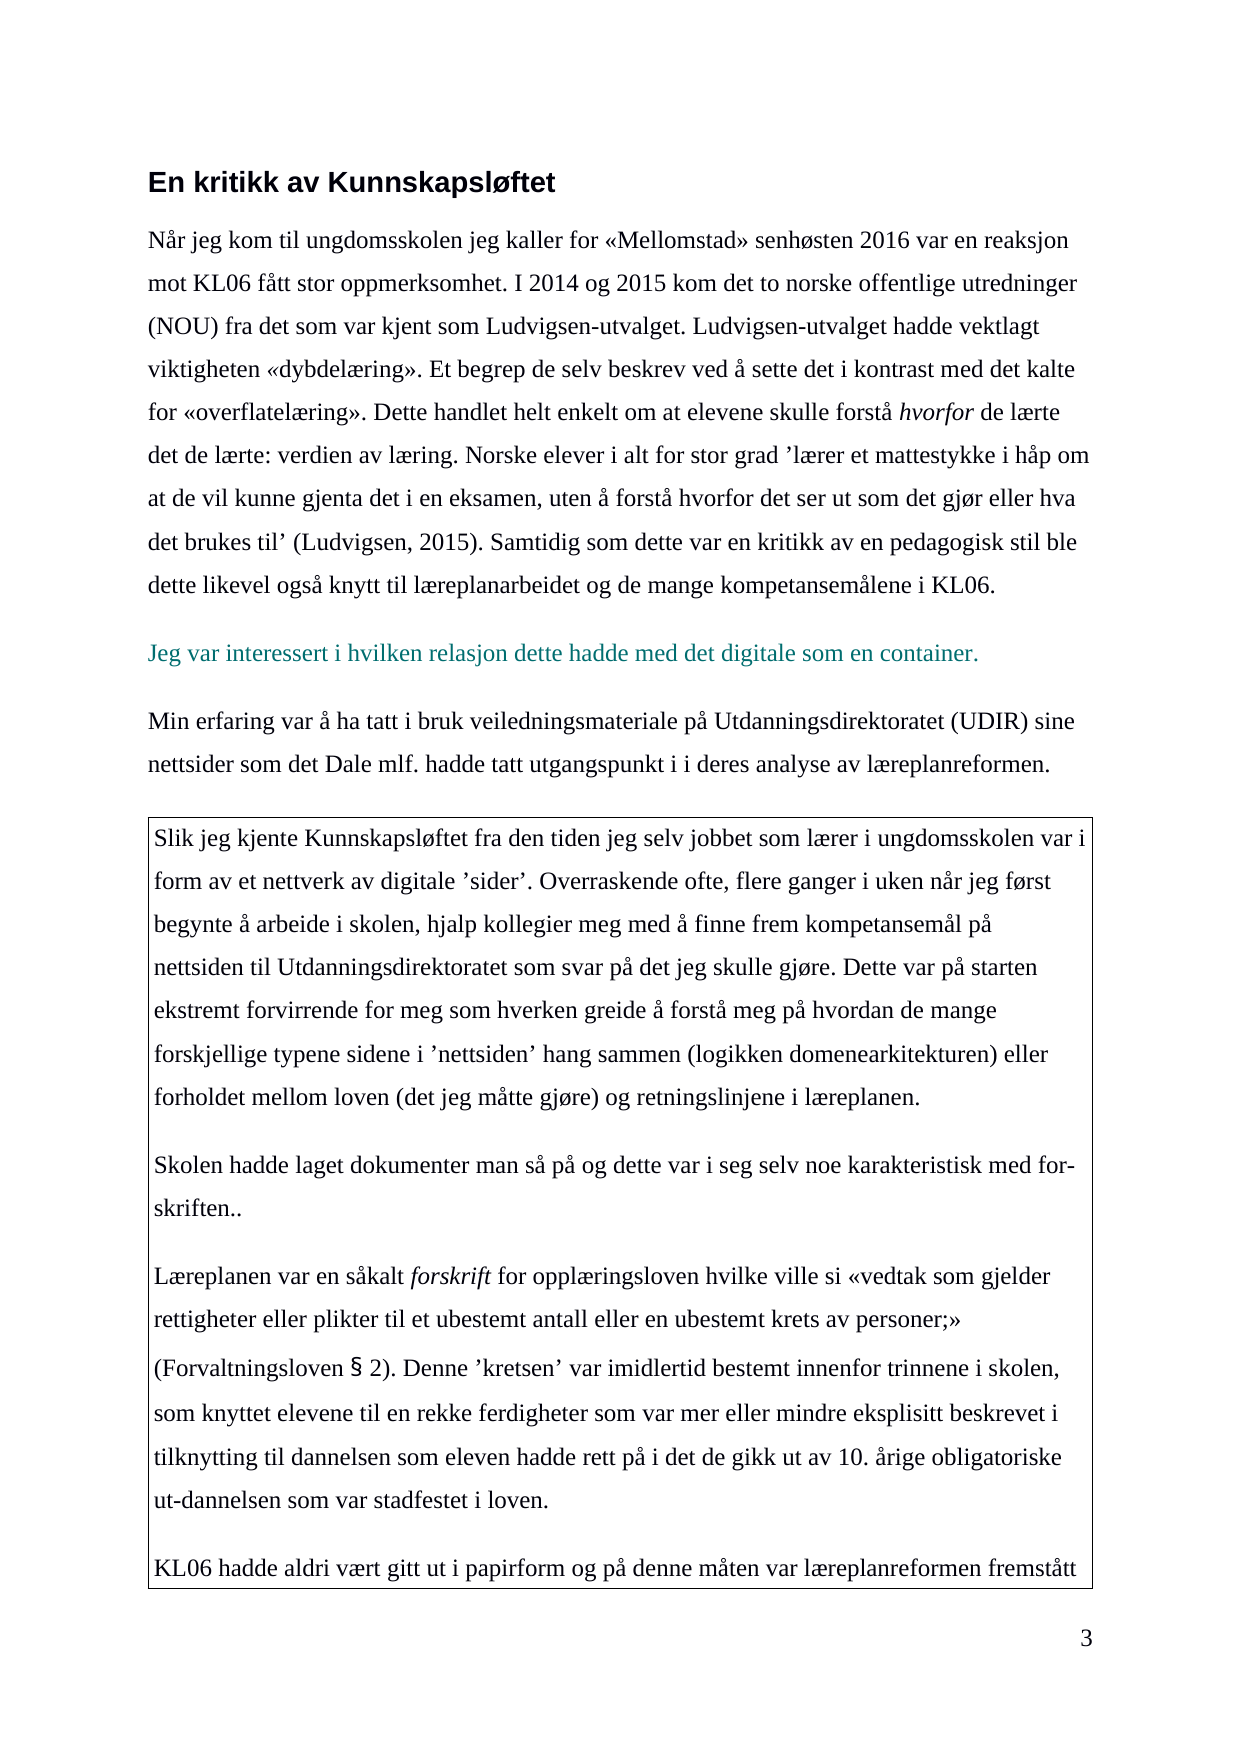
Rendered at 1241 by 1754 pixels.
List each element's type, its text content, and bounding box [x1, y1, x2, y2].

table_header Slik jeg kjente Kunnskapsløftet fra den tiden jeg selv jobbet som lærer i ungdomsskolen var i form av et nettverk av digitale ’sider’. Overraskende ofte, flere ganger i uken når jeg først begynte å arbeide i skolen, hjalp kollegier meg med å finne frem kompetansemål på nettsiden til Utdanningsdirektoratet som svar på det jeg skulle gjøre. Dette var på starten ekstremt forvirrende for meg som hverken greide å forstå meg på hvordan de mange forskjellige typene sidene i ’nettsiden’ hang sammen (logikken domenearkitekturen) eller forholdet mellom loven (det jeg måtte gjøre) og retningslinjene i læreplanen. Skolen hadde laget dokumenter man så på og dette var i seg selv noe karakteristisk med for-skriften.. Læreplanen var en såkalt forskrift for opplæringsloven hvilke ville si «vedtak som gjelder rettigheter eller plikter til et ubestemt antall eller en ubestemt krets av personer;» (Forvaltningsloven § 2). Denne ’kretsen’ var imidlertid bestemt innenfor trinnene i skolen, som knyttet elevene til en rekke ferdigheter som var mer eller mindre eksplisitt beskrevet i tilknytting til dannelsen som eleven hadde rett på i det de gikk ut av 10. årige obligatoriske ut-dannelsen som var stadfestet i loven. KL06 hadde aldri vært gitt ut i papirform og på denne måten var læreplanreformen fremstått [149, 818, 1092, 1587]
text Jeg var interessert i hvilken relasjon dette hadde med det digitale som en container. [148, 638, 1092, 667]
text Min erfaring var å ha tatt i bruk veiledningsmateriale på Utdanningsdirektoratet (UDIR) sine nettsider som det Dale mlf. hadde tatt utgangspunkt i i deres analyse av læreplanreformen. [148, 706, 1092, 778]
text Når jeg kom til ungdomsskolen jeg kaller for «Mellomstad» senhøsten 2016 var en reaksjon mot KL06 fått stor oppmerksomhet. I 2014 og 2015 kom det to norske offentlige utredninger (NOU) fra det som var kjent som Ludvigsen-utvalget. Ludvigsen-utvalget hadde vektlagt viktigheten «dybdelæring». Et begrep de selv beskrev ved å sette det i kontrast med det kalte for «overflatelæring». Dette handlet helt enkelt om at elevene skulle forstå hvorfor de lærte det de lærte: verdien av læring. Norske elever i alt for stor grad ’lærer et mattestykke i håp om at de vil kunne gjenta det i en eksamen, uten å forstå hvorfor det ser ut som det gjør eller hva det brukes til’ (Ludvigsen, 2015). Samtidig som dette var en kritikk av en pedagogisk stil ble dette likevel også knytt til læreplanarbeidet og de mange kompetansemålene i KL06. [148, 225, 1092, 598]
subtitle En kritikk av Kunnskapsløftet [148, 165, 1092, 199]
